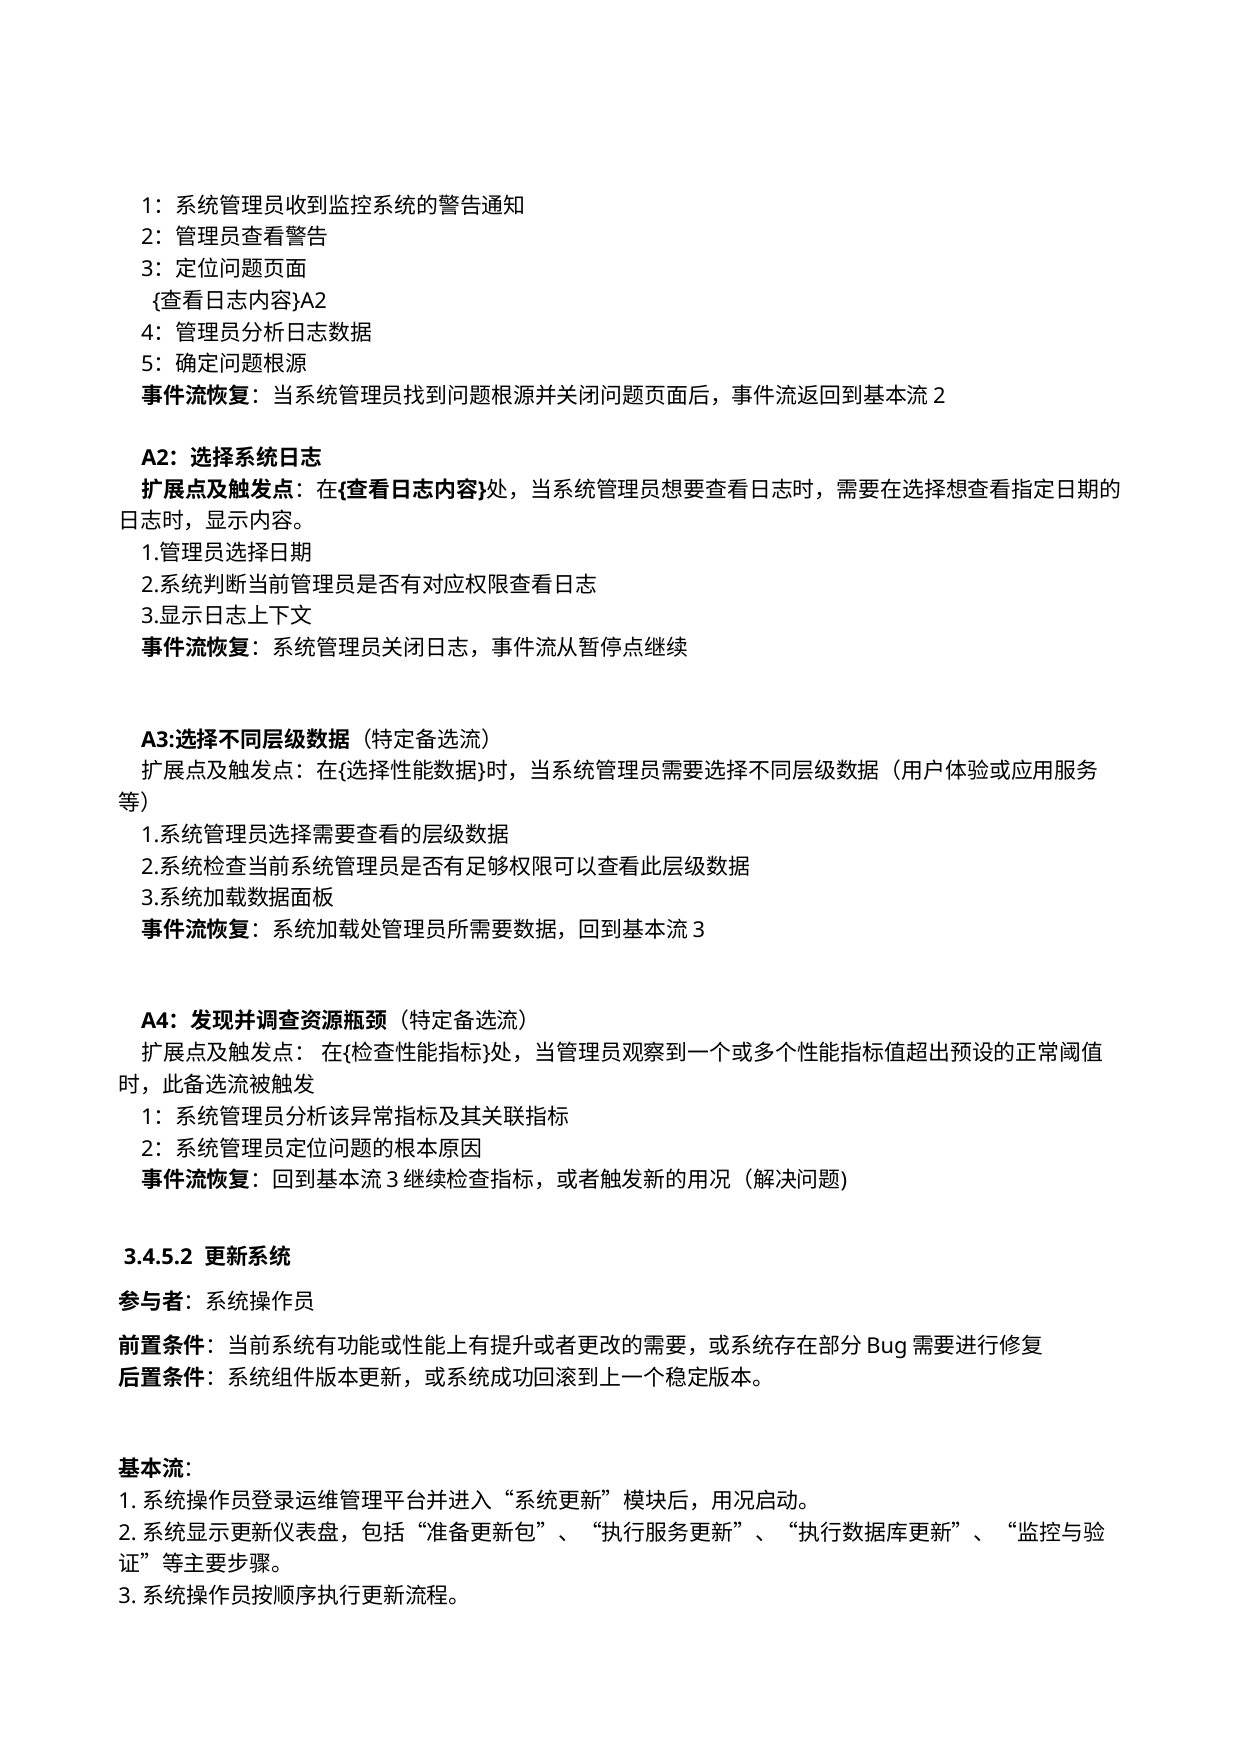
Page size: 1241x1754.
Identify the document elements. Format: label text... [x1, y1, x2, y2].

subtitle 更新系统 [118, 1239, 1122, 1271]
text 事件流恢复：当系统管理员找到问题根源并关闭问题页面后，事件流返回到基本流2 [118, 378, 1122, 410]
text 2. 系统显示更新仪表盘，包括“准备更新包”、“执行服务更新”、“执行数据库更新”、“监控与验证”等主要步骤。 [118, 1514, 1122, 1578]
text 后置条件：系统组件版本更新，或系统成功回滚到上一个稳定版本。 [118, 1360, 1122, 1391]
text 基本流： [118, 1451, 1122, 1483]
text 事件流恢复：系统管理员关闭日志，事件流从暂停点继续 [118, 630, 1122, 662]
text A3:选择不同层级数据（特定备选流） [118, 722, 1122, 753]
text 2.系统判断当前管理员是否有对应权限查看日志 [118, 567, 1122, 598]
text 3：定位问题页面 [118, 251, 1122, 283]
text 事件流恢复：系统加载处管理员所需要数据，回到基本流3 [118, 912, 1122, 944]
text 扩展点及触发点：在{查看日志内容}处，当系统管理员想要查看日志时，需要在选择想查看指定日期的日志时，显示内容。 [118, 472, 1122, 535]
text 3.显示日志上下文 [118, 598, 1122, 630]
text 参与者：系统操作员 [118, 1284, 1122, 1315]
text 3. 系统操作员按顺序执行更新流程。 [118, 1578, 1122, 1610]
text 2：管理员查看警告 [118, 219, 1122, 251]
text 2.系统检查当前系统管理员是否有足够权限可以查看此层级数据 [118, 849, 1122, 880]
text 1. 系统操作员登录运维管理平台并进入“系统更新”模块后，用况启动。 [118, 1483, 1122, 1514]
text A4：发现并调查资源瓶颈（特定备选流） [118, 1003, 1122, 1035]
text 5：确定问题根源 [118, 346, 1122, 378]
text 2：系统管理员定位问题的根本原因 [118, 1131, 1122, 1162]
text 事件流恢复：回到基本流3继续检查指标，或者触发新的用况（解决问题) [118, 1162, 1122, 1194]
text 1.系统管理员选择需要查看的层级数据 [118, 817, 1122, 849]
text 1.管理员选择日期 [118, 535, 1122, 567]
text 1：系统管理员收到监控系统的警告通知 [118, 188, 1122, 219]
text 前置条件：当前系统有功能或性能上有提升或者更改的需要，或系统存在部分Bug需要进行修复 [118, 1328, 1122, 1360]
text 扩展点及触发点： 在{检查性能指标}处，当管理员观察到一个或多个性能指标值超出预设的正常阈值 时，此备选流被触发 [118, 1035, 1122, 1099]
text 4：管理员分析日志数据 [118, 315, 1122, 346]
text {查看日志内容}A2 [118, 283, 1122, 315]
text 扩展点及触发点：在{选择性能数据}时，当系统管理员需要选择不同层级数据（用户体验或应用服务等） [118, 753, 1122, 817]
text A2：选择系统日志 [118, 440, 1122, 472]
text 1：系统管理员分析该异常指标及其关联指标 [118, 1099, 1122, 1131]
text 3.系统加载数据面板 [118, 880, 1122, 912]
